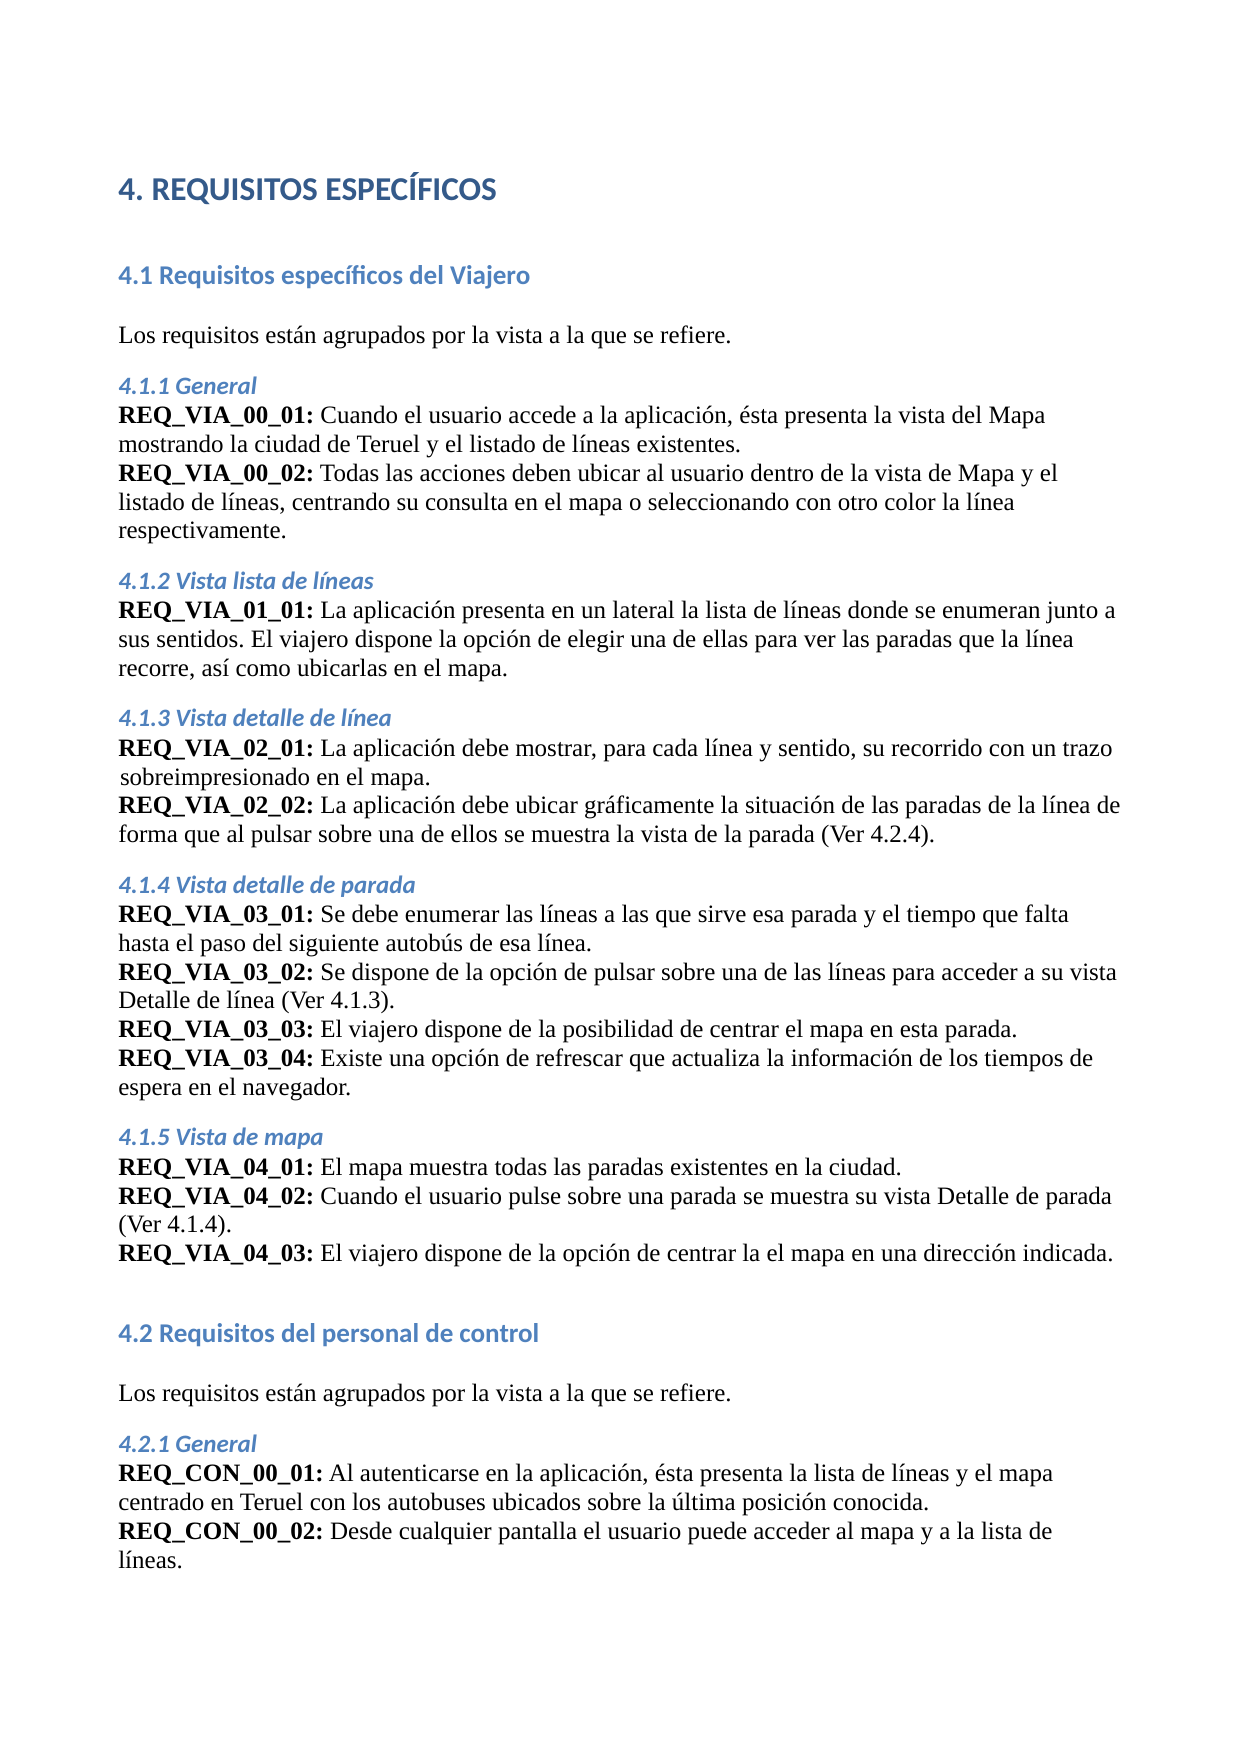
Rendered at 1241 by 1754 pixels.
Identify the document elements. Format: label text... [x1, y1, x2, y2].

text REQ_VIA_03_03: El viajero dispone de la posibilidad de centrar el mapa en esta parada. [118, 1014, 1122, 1043]
subtitle 4. REQUISITOS ESPECÍFICOS [118, 168, 1122, 209]
list REQ_VIA_02_01: La aplicación debe mostrar, para cada línea y sentido, su recorrido con un trazo sobreimpresionado en el mapa. [118, 733, 1122, 791]
subtitle 4.1.3 Vista detalle de línea [118, 702, 1122, 733]
text REQ_VIA_00_01: Cuando el usuario accede a la aplicación, ésta presenta la vista del Mapa mostrando la ciudad de Teruel y el listado de líneas existentes. [118, 400, 1122, 458]
subtitle 4.1.4 Vista detalle de parada [118, 869, 1122, 899]
subtitle 4.1.1 General [118, 370, 1122, 400]
text REQ_VIA_00_02: Todas las acciones deben ubicar al usuario dentro de la vista de Mapa y el listado de líneas, centrando su consulta en el mapa o seleccionando con otro color la línea respectivamente. [118, 458, 1122, 544]
subtitle 4.1.2 Vista lista de líneas [118, 565, 1122, 595]
subtitle 4.2.1 General [118, 1428, 1122, 1458]
subtitle 4.1 Requisitos específicos del Viajero [118, 258, 1122, 291]
text Los requisitos están agrupados por la vista a la que se refiere. [118, 1378, 1122, 1407]
subtitle 4.1.5 Vista de mapa [118, 1121, 1122, 1152]
subtitle 4.2 Requisitos del personal de control [118, 1317, 1122, 1349]
text REQ_VIA_04_02: Cuando el usuario pulse sobre una parada se muestra su vista Detalle de parada (Ver 4.1.4). [118, 1181, 1122, 1238]
text REQ_VIA_03_02: Se dispone de la opción de pulsar sobre una de las líneas para acceder a su vista Detalle de línea (Ver 4.1.3). [118, 957, 1122, 1014]
text REQ_VIA_04_03: El viajero dispone de la opción de centrar la el mapa en una dirección indicada. [118, 1238, 1122, 1267]
text REQ_VIA_03_01: Se debe enumerar las líneas a las que sirve esa parada y el tiempo que falta hasta el paso del siguiente autobús de esa línea. [118, 899, 1122, 957]
text REQ_CON_00_01: Al autenticarse en la aplicación, ésta presenta la lista de líneas y el mapa centrado en Teruel con los autobuses ubicados sobre la última posición conocida. [118, 1458, 1122, 1516]
text REQ_CON_00_02: Desde cualquier pantalla el usuario puede acceder al mapa y a la lista de líneas. [118, 1516, 1122, 1573]
list REQ_VIA_02_02: La aplicación debe ubicar gráficamente la situación de las paradas de la línea de forma que al pulsar sobre una de ellos se muestra la vista de la parada (Ver 4.2.4). [118, 791, 1122, 848]
text REQ_VIA_03_04: Existe una opción de refrescar que actualiza la información de los tiempos de espera en el navegador. [118, 1043, 1122, 1101]
text REQ_VIA_01_01: La aplicación presenta en un lateral la lista de líneas donde se enumeran junto a sus sentidos. El viajero dispone la opción de elegir una de ellas para ver las paradas que la línea recorre, así como ubicarlas en el mapa. [118, 595, 1122, 682]
list Los requisitos están agrupados por la vista a la que se refiere. [118, 320, 1122, 349]
text REQ_VIA_04_01: El mapa muestra todas las paradas existentes en la ciudad. [118, 1152, 1122, 1181]
